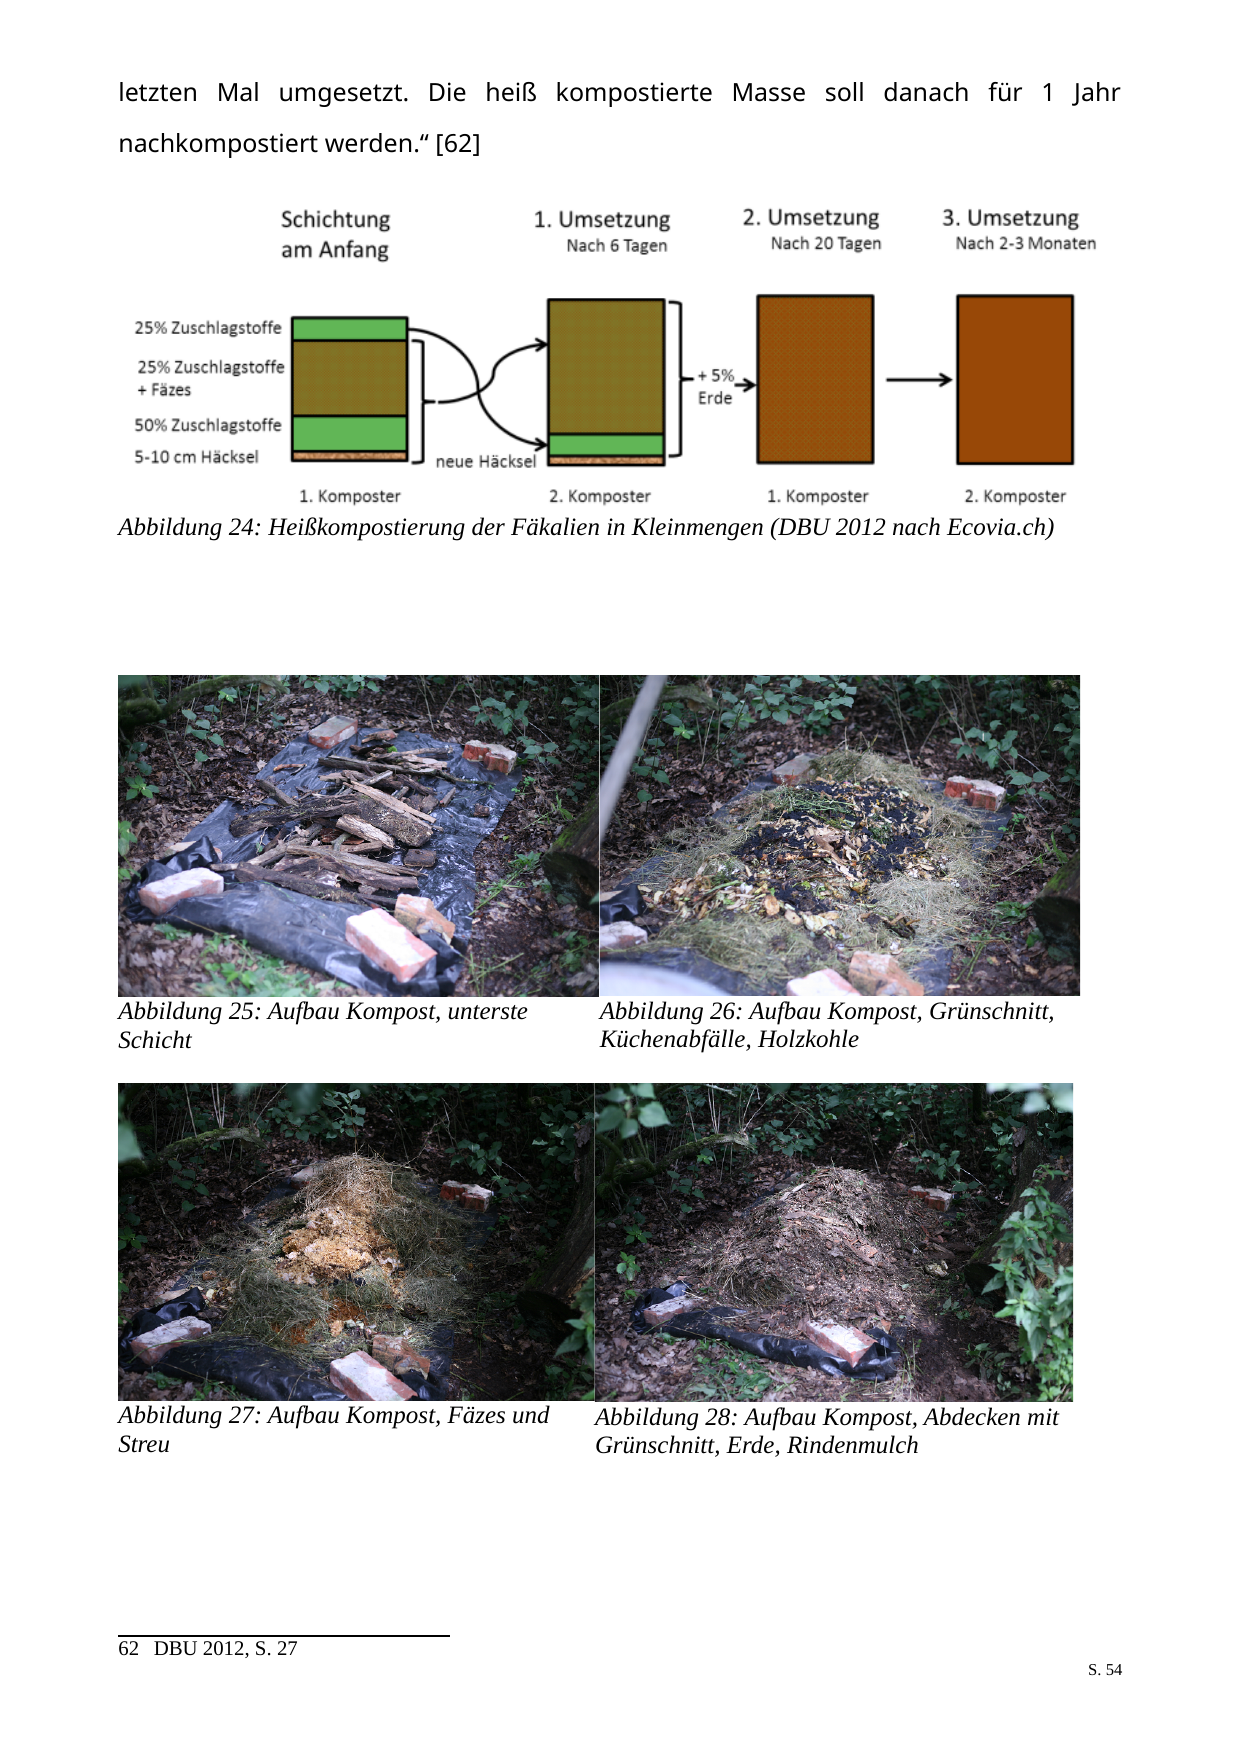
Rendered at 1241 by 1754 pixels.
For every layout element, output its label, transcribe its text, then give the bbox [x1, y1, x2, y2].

text Abbildung 26: Aufbau Kompost, Grünschnitt, Küchenabfälle, Holzkohle [599, 996, 1080, 1053]
text Abbildung 27: Aufbau Kompost, Fäzes und Streu [118, 1401, 595, 1458]
text Abbildung 24: Heißkompostierung der Fäkalien in Kleinmengen (DBU 2012 nach Ecovia.ch) [118, 513, 1122, 541]
picture [118, 189, 1123, 513]
text Abbildung 25: Aufbau Kompost, unterste Schicht [118, 997, 599, 1054]
text DBU 2012, S. 27 [118, 1636, 1122, 1660]
picture [118, 1083, 1074, 1402]
text Abbildung 28: Aufbau Kompost, Abdecken mit Grünschnitt, Erde, Rindenmulch [595, 1402, 1073, 1459]
text letzten Mal umgesetzt. Die heiß kompostierte Masse soll danach für 1 Jahr nachkompostiert werden.“ [] [118, 75, 1122, 160]
picture [118, 675, 1081, 997]
